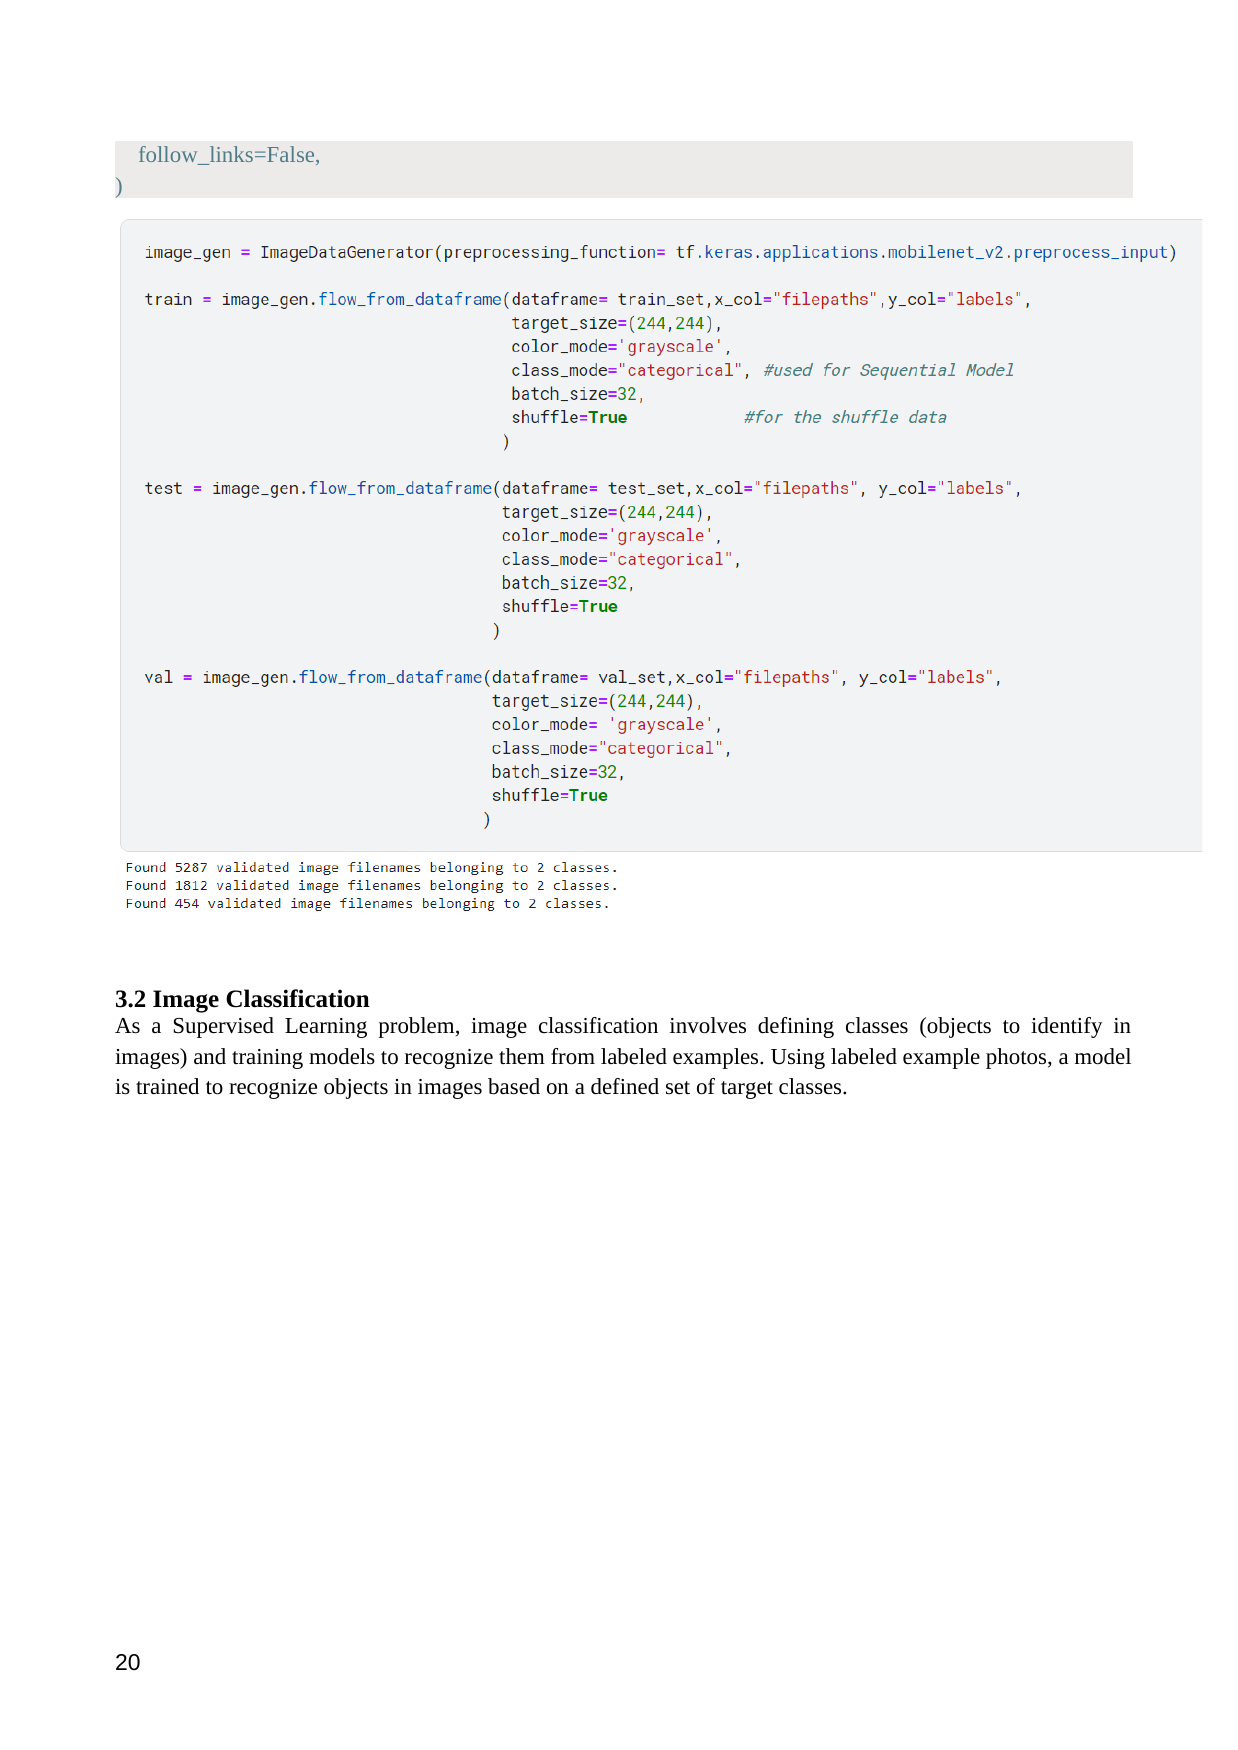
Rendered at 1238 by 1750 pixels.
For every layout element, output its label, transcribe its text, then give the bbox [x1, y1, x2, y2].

text follow_links=False,​ [115, 141, 1133, 168]
text )​ [115, 172, 1133, 198]
text As a Supervised Learning problem, image classification involves defining classes (objects to identify in images) and training models to recognize them from labeled examples. Using labeled example photos, a model is trained to recognize objects in images based on a defined set of target classes. [115, 1012, 1133, 1099]
picture [115, 215, 1203, 917]
subtitle 3.2 Image Classification [115, 984, 1133, 1012]
